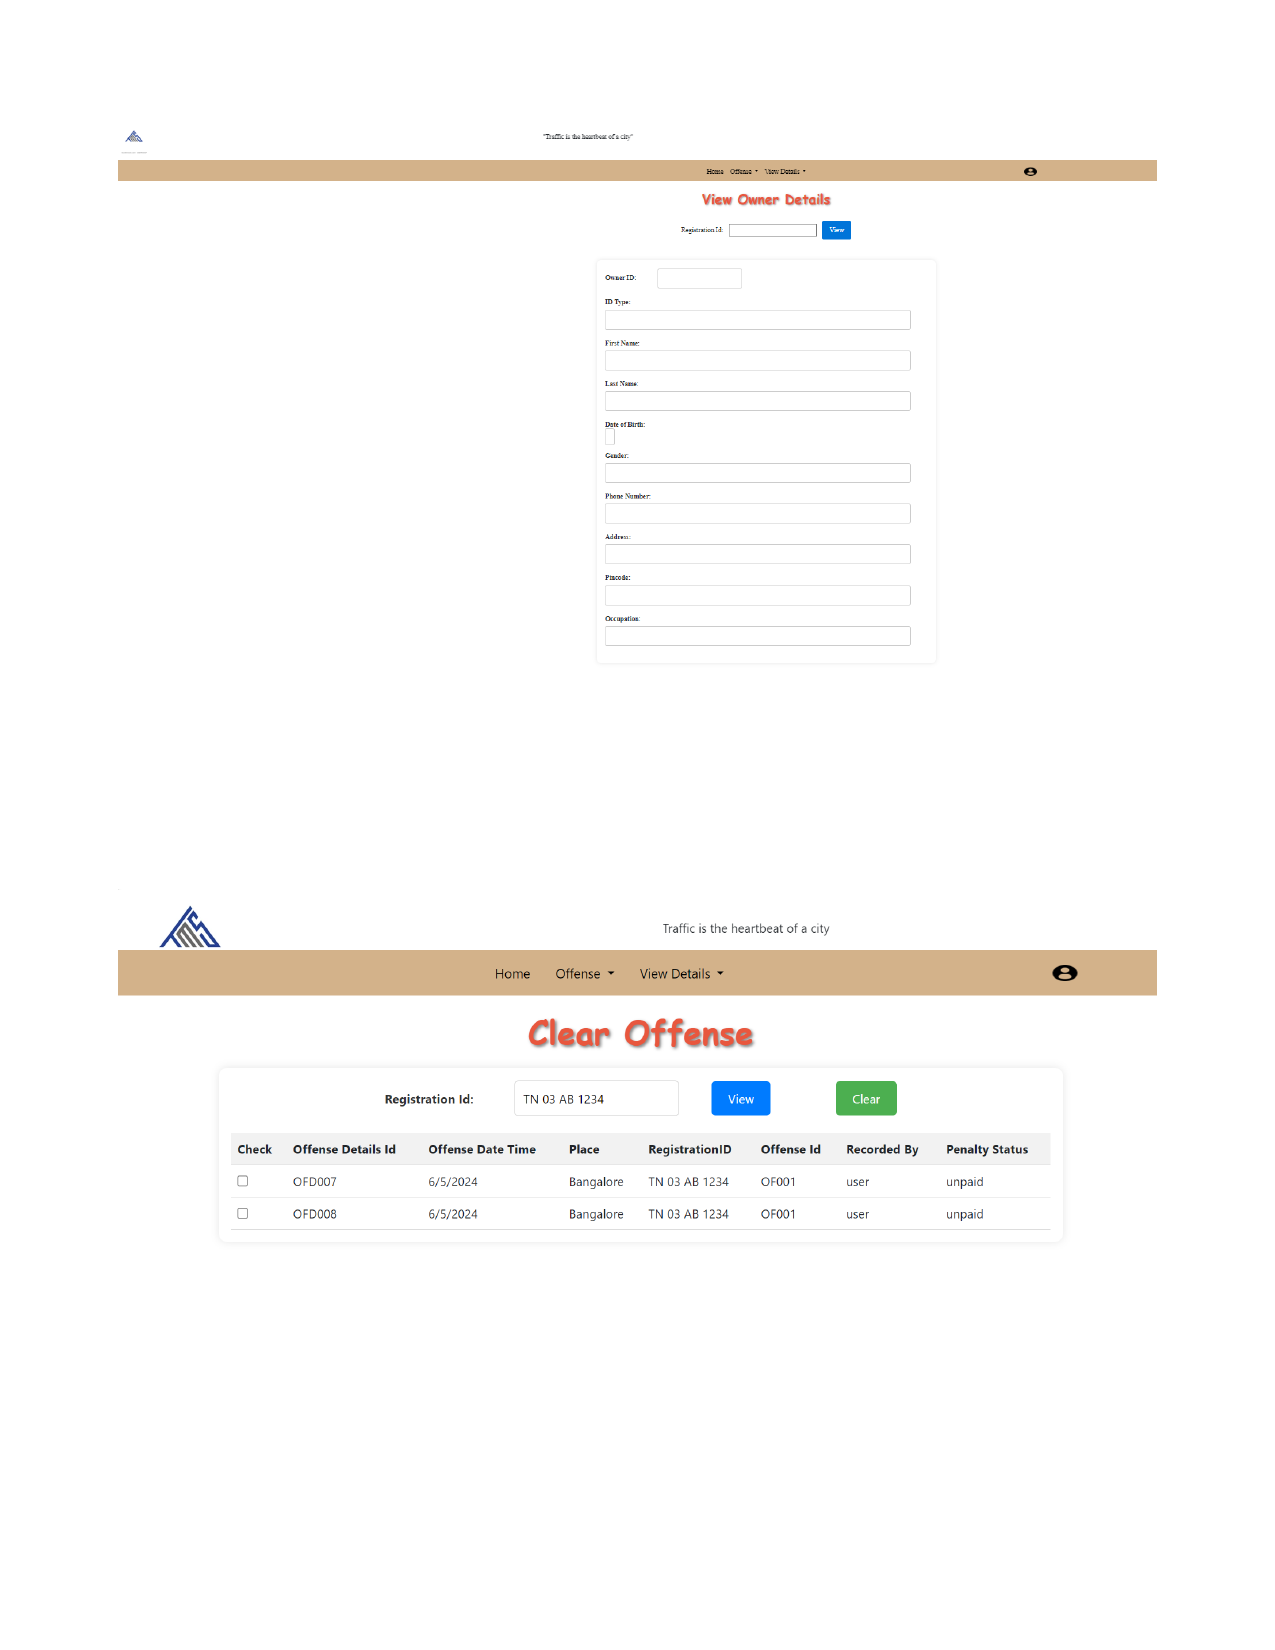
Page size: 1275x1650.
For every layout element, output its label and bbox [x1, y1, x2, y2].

picture [118, 889, 1157, 1349]
picture [118, 118, 1157, 677]
